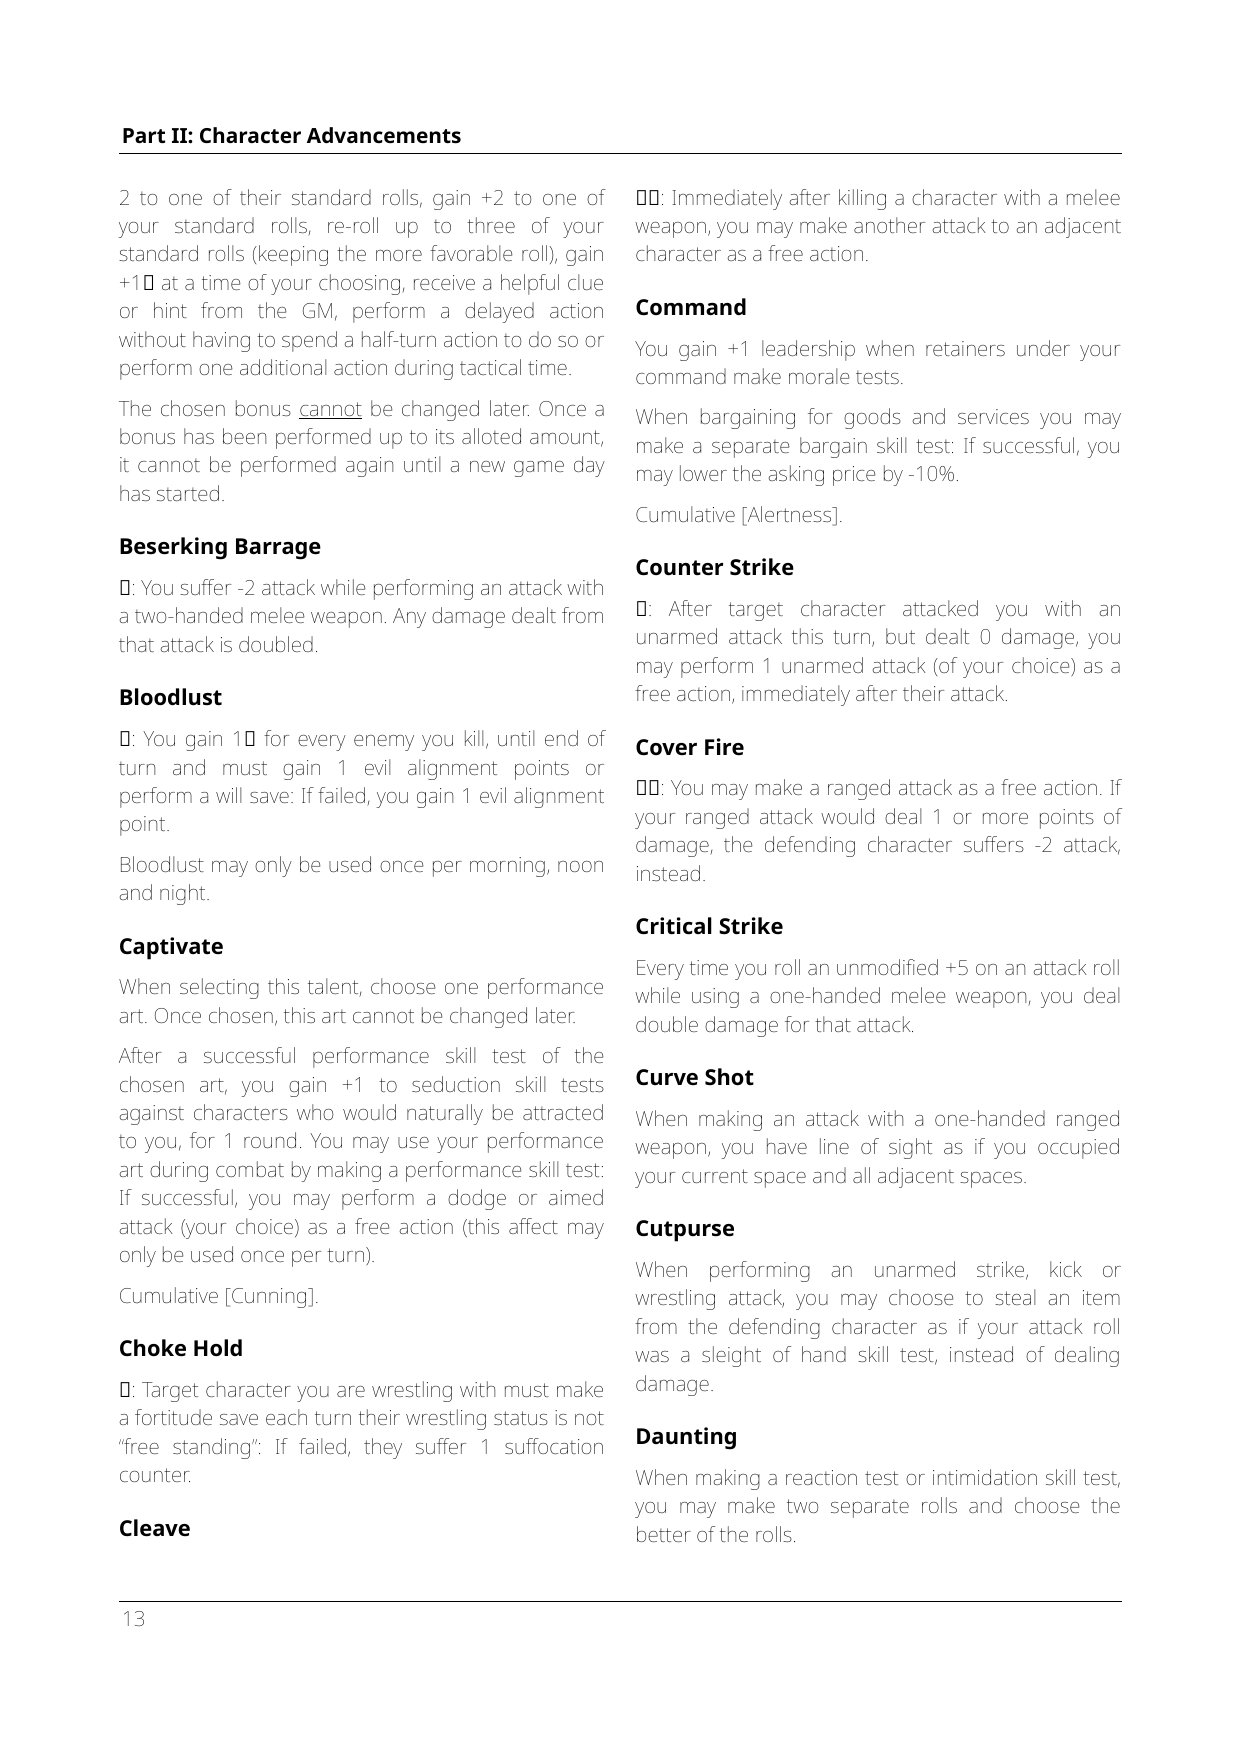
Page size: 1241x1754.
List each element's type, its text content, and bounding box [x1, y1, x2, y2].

text Choke Hold [118, 1333, 605, 1363]
text Beserking Barrage [118, 531, 605, 561]
text Cutpurse [635, 1213, 1122, 1243]
text -2 to one of their standard rolls, gain +2 to one of your standard rolls, re-roll up to three of your standard rolls (keeping the more favorable roll), gain +1 at a time of your choosing, receive a helpful clue or hint from the GM, perform a delayed action without having to spend a half-turn action to do so or perform one additional action during tactical time. [118, 183, 605, 382]
text When bargaining for goods and services you may make a separate bargain skill test: If successful, you may lower the asking price by -10%. [635, 402, 1122, 488]
text Command [635, 292, 1122, 322]
text Bloodlust [118, 682, 605, 712]
text Cover Fire [635, 732, 1122, 761]
text Every time you roll an unmodified +5 on an attack roll while using a one-handed melee weapon, you deal double damage for that attack. [635, 953, 1122, 1038]
text : You suffer -2 attack while performing an attack with a two-handed melee weapon. Any damage dealt from that attack is doubled. [118, 573, 605, 658]
text : You gain 1 for every enemy you kill, until end of turn and must gain 1 evil alignment points or perform a will save: If failed, you gain 1 evil alignment point. [118, 724, 605, 838]
text : Target character you are wrestling with must make a fortitude save each turn their wrestling status is not “free standing”: If failed, they suffer 1 suffocation counter. [118, 1375, 605, 1489]
text After a successful performance skill test of the chosen art, you gain +1 to seduction skill tests against characters who would naturally be attracted to you, for 1 round. You may use your performance art during combat by making a performance skill test: If successful, you may perform a dodge or aimed attack (your choice) as a free action (this affect may only be used once per turn). [118, 1041, 605, 1269]
text : After target character attacked you with an unarmed attack this turn, but dealt 0 damage, you may perform 1 unarmed attack (of your choice) as a free action, immediately after their attack. [635, 594, 1122, 708]
text : You may make a ranged attack as a free action. If your ranged attack would deal 1 or more points of damage, the defending character suffers -2 attack, instead. [635, 773, 1122, 887]
text : Immediately after killing a character with a melee weapon, you may make another attack to an adjacent character as a free action. [635, 183, 1122, 268]
text When selecting this talent, choose one performance art. Once chosen, this art cannot be changed later. [118, 972, 605, 1029]
text Counter Strike [635, 552, 1122, 582]
text Cumulative [Alertness]. [635, 500, 1122, 528]
text Critical Strike [635, 911, 1122, 941]
text Curve Shot [635, 1062, 1122, 1092]
text Cleave [118, 1513, 605, 1542]
text Daunting [635, 1421, 1122, 1451]
text Bloodlust may only be used once per morning, noon and night. [118, 850, 605, 907]
text Captivate [118, 931, 605, 961]
text When making an attack with a one-handed ranged weapon, you have line of sight as if you occupied your current space and all adjacent spaces. [635, 1104, 1122, 1189]
text When making a reaction test or intimidation skill test, you may make two separate rolls and choose the better of the rolls. [635, 1463, 1122, 1548]
text Cumulative [Cunning]. [118, 1281, 605, 1309]
text When performing an unarmed strike, kick or wrestling attack, you may choose to steal an item from the defending character as if your attack roll was a sleight of hand skill test, instead of dealing damage. [635, 1255, 1122, 1397]
text You gain +1 leadership when retainers under your command make morale tests. [635, 334, 1122, 391]
text The chosen bonus cannot be changed later. Once a bonus has been performed up to its alloted amount, it cannot be performed again until a new game day has started. [118, 394, 605, 507]
